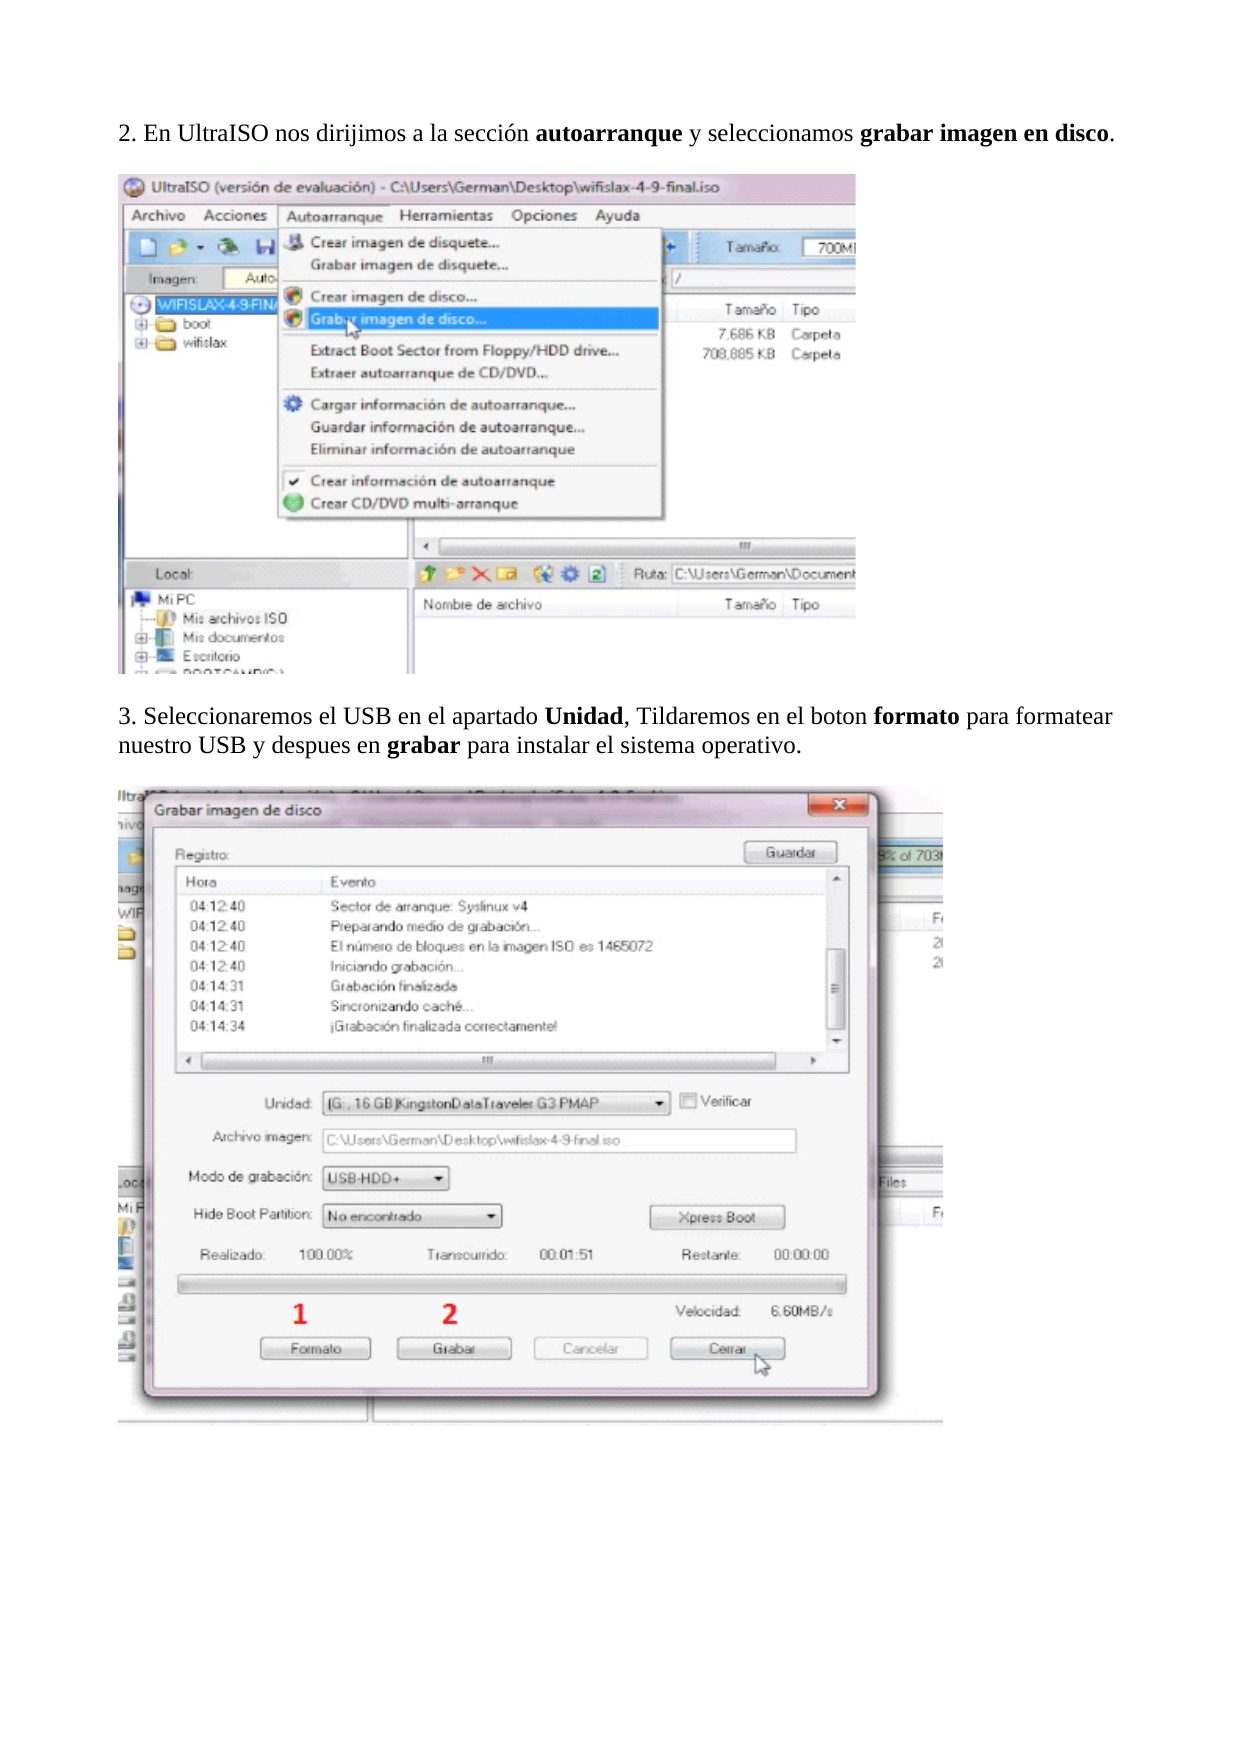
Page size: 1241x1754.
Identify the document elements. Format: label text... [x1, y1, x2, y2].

text 3. Seleccionaremos el USB en el apartado Unidad, Tildaremos en el boton formato para formatear nuestro USB y despues en grabar para instalar el sistema operativo. [118, 701, 1122, 759]
text 2. En UltraISO nos dirijimos a la sección autoarranque y seleccionamos grabar imagen en disco. [118, 118, 1122, 147]
